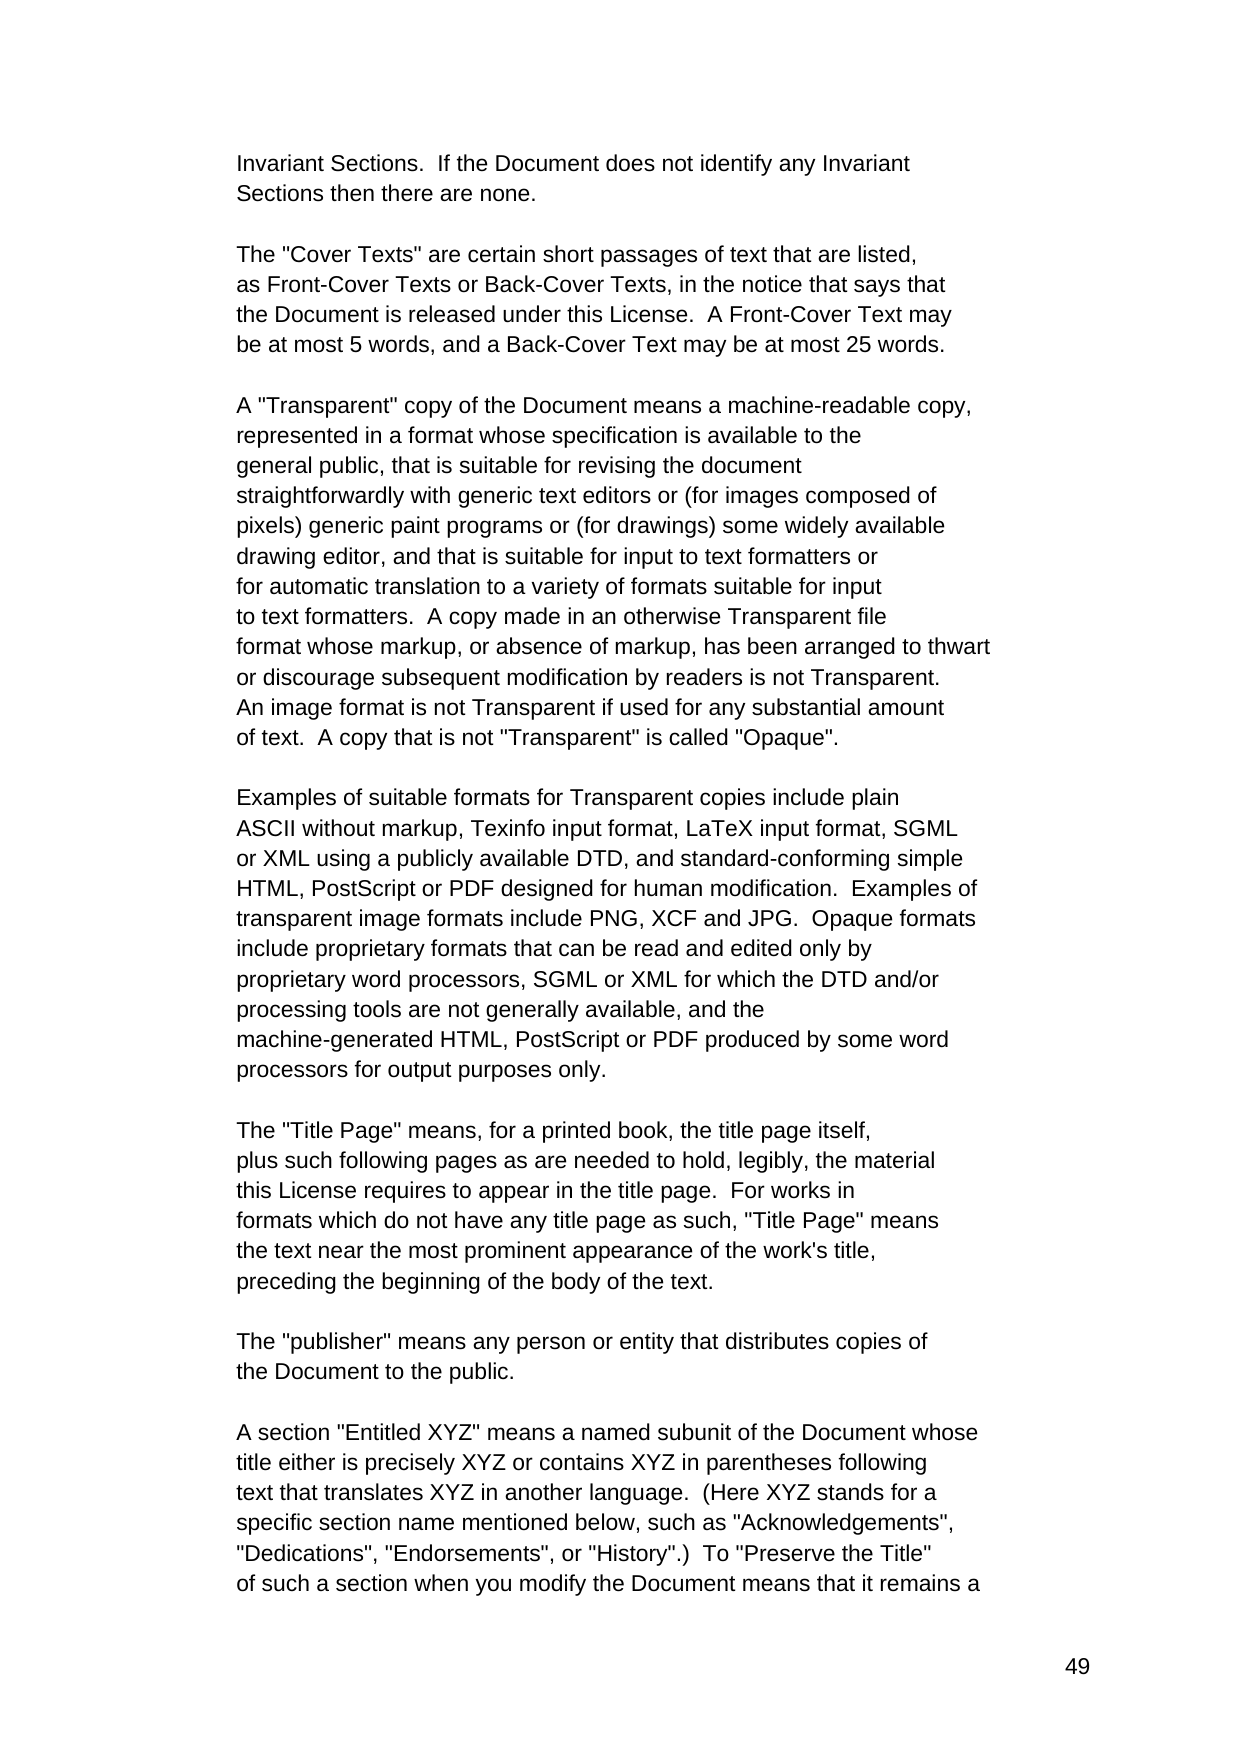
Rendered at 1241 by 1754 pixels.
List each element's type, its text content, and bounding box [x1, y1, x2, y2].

text Invariant Sections. If the Document does not identify any Invariant Sections then there are none. The "Cover Texts" are certain short passages of text that are listed, as Front-Cover Texts or Back-Cover Texts, in the notice that says that the Document is released under this License. A Front-Cover Text may be at most 5 words, and a Back-Cover Text may be at most 25 words. A "Transparent" copy of the Document means a machine-readable copy, represented in a format whose specification is available to the general public, that is suitable for revising the document straightforwardly with generic text editors or (for images composed of pixels) generic paint programs or (for drawings) some widely available drawing editor, and that is suitable for input to text formatters or for automatic translation to a variety of formats suitable for input to text formatters. A copy made in an otherwise Transparent file format whose markup, or absence of markup, has been arranged to thwart or discourage subsequent modification by readers is not Transparent. An image format is not Transparent if used for any substantial amount of text. A copy that is not "Transparent" is called "Opaque". Examples of suitable formats for Transparent copies include plain ASCII without markup, Texinfo input format, LaTeX input format, SGML or XML using a publicly available DTD, and standard-conforming simple HTML, PostScript or PDF designed for human modification. Examples of transparent image formats include PNG, XCF and JPG. Opaque formats include proprietary formats that can be read and edited only by proprietary word processors, SGML or XML for which the DTD and/or processing tools are not generally available, and the machine-generated HTML, PostScript or PDF produced by some word processors for output purposes only. The "Title Page" means, for a printed book, the title page itself, plus such following pages as are needed to hold, legibly, the material this License requires to appear in the title page. For works in formats which do not have any title page as such, "Title Page" means the text near the most prominent appearance of the work's title, preceding the beginning of the body of the text. The "publisher" means any person or entity that distributes copies of the Document to the public. A section "Entitled XYZ" means a named subunit of the Document whose title either is precisely XYZ or contains XYZ in parentheses following text that translates XYZ in another language. (Here XYZ stands for a specific section name mentioned below, such as "Acknowledgements", "Dedications", "Endorsements", or "History".) To "Preserve the Title" of such a section when you modify the Document means that it remains a [236, 150, 1090, 1596]
